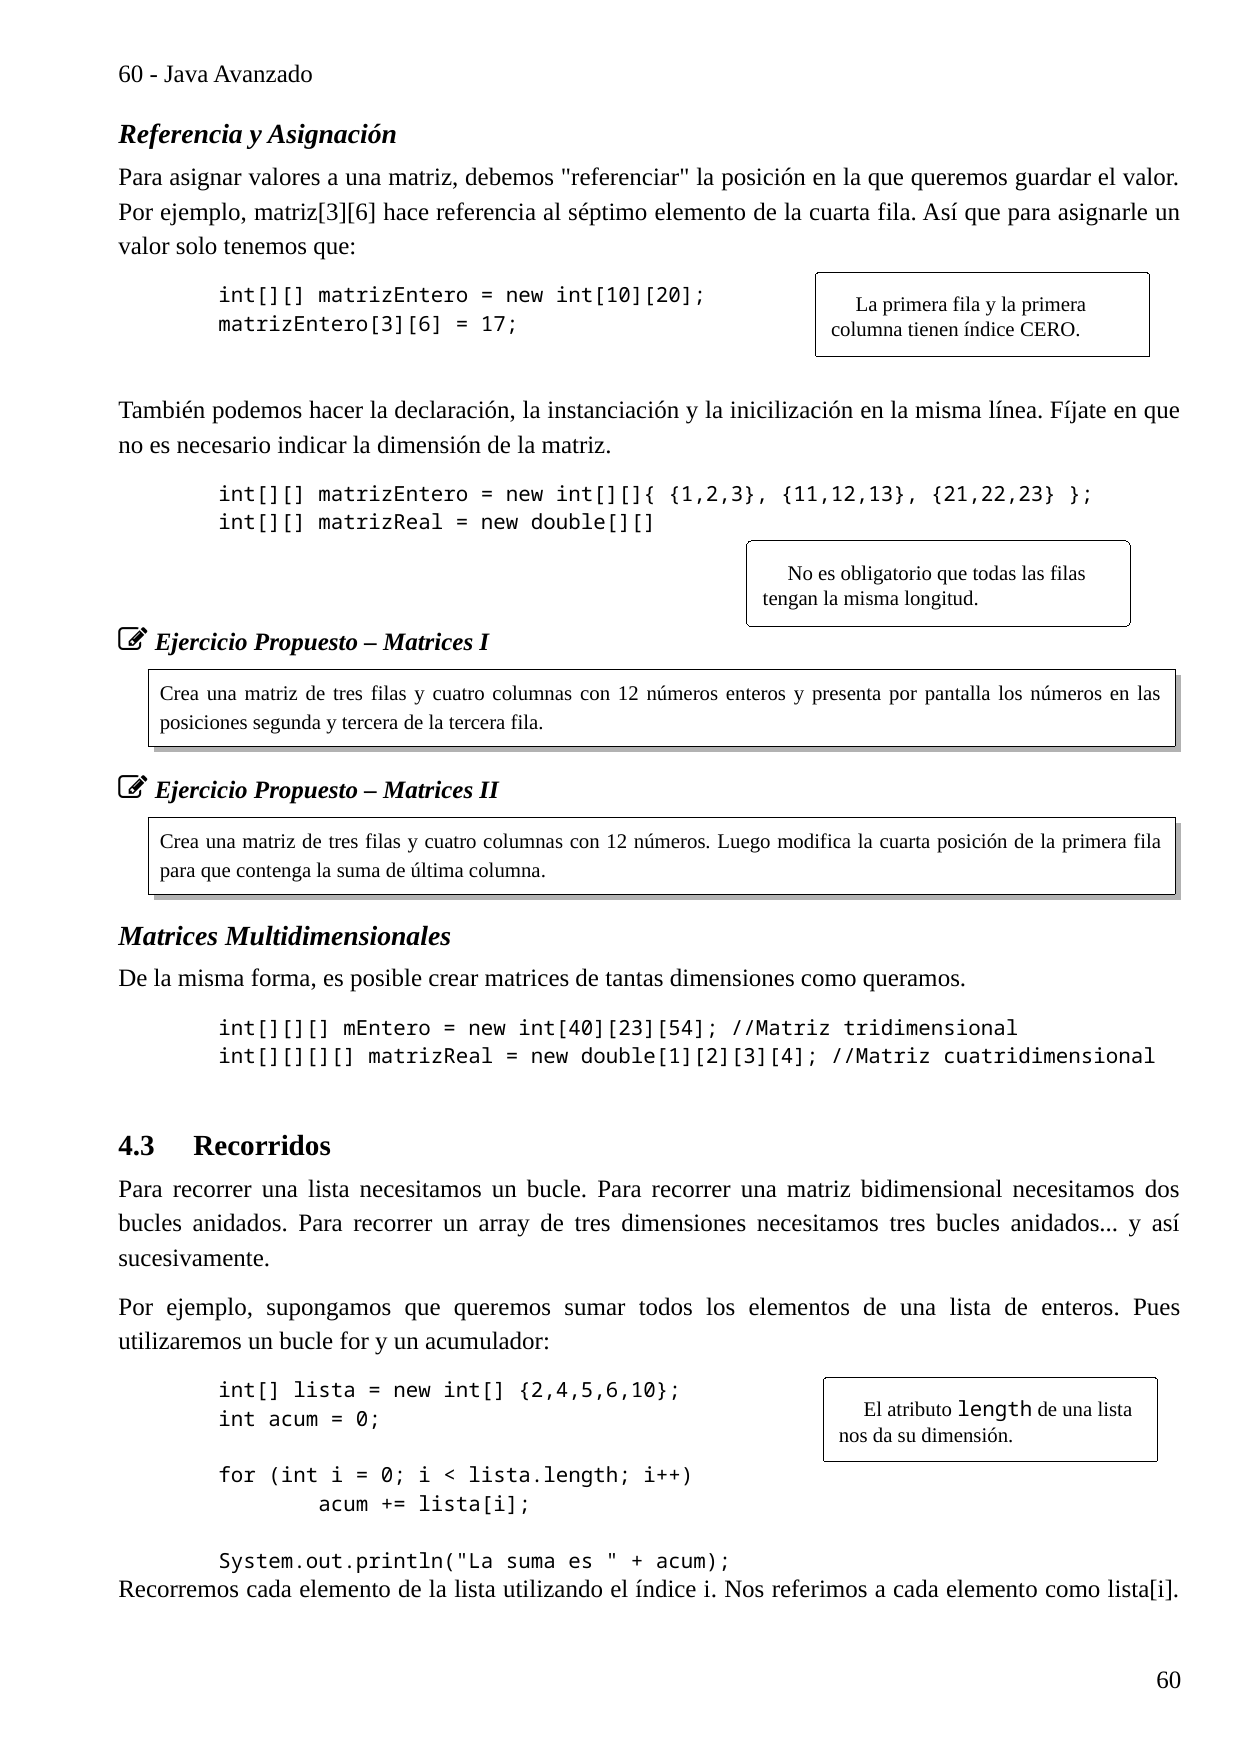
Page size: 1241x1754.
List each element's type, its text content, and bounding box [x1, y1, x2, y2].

text int[][] matrizEntero = new int[][]{ {1,2,3}, {11,12,13}, {21,22,23} }; [118, 479, 1181, 507]
text int[][][] mEntero = new int[40][23][54]; //Matriz tridimensional [118, 1013, 1181, 1041]
text int[][] matrizReal = new double[][]{ {1.1,1.2,1.3}, {2.1}, {3.1,3.2,3.3} }; [118, 507, 1181, 536]
text int acum = 0; [118, 1404, 823, 1432]
text matrizEntero[3][6] = 17; [1150, 309, 1181, 337]
text acum += lista[i]; [118, 1489, 1181, 1517]
text matrizEntero[3][6] = 17; [118, 309, 815, 337]
text int[][] matrizEntero = new int[10][20]; [816, 280, 1149, 309]
text Crea una matriz de tres filas y cuatro columnas con 12 números. Luego modifica la cuarta posición de la primera fila para que contenga la suma de última columna. [149, 818, 1175, 894]
text Crea una matriz de tres filas y cuatro columnas con 12 números enteros y presenta por pantalla los números en las posiciones segunda y tercera de la tercera fila. [149, 670, 1175, 746]
text Para recorrer una lista necesitamos un bucle. Para recorrer una matriz bidimensional necesitamos dos bucles anidados. Para recorrer un array de tres dimensiones necesitamos tres bucles anidados... y así sucesivamente. [118, 1174, 1181, 1271]
text int[] lista = new int[] {2,4,5,6,10}; [118, 1375, 1181, 1404]
text int[][][][] matrizReal = new double[1][2][3][4]; //Matriz cuatridimensional [118, 1041, 1181, 1069]
text De la misma forma, es posible crear matrices de tantas dimensiones como queramos. [118, 963, 1181, 992]
text Por ejemplo, supongamos que queremos sumar todos los elementos de una lista de enteros. Pues utilizaremos un bucle for y un acumulador: [118, 1292, 1181, 1355]
text Para asignar valores a una matriz, debemos "referenciar" la posición en la que queremos guardar el valor. Por ejemplo, matriz[3][6] hace referencia al séptimo elemento de la cuarta fila. Así que para asignarle un valor solo tenemos que: [118, 162, 1181, 260]
text matrizEntero[3][6] = 17; [816, 309, 1149, 337]
text  Ejercicio Propuesto – Matrices I [118, 623, 1181, 656]
text int acum = 0; [1158, 1404, 1181, 1432]
text  Ejercicio Propuesto – Matrices II [118, 771, 1181, 804]
text System.out.println("La suma es " + acum); [118, 1546, 1181, 1574]
text int[][] matrizEntero = new int[10][20]; [1150, 280, 1181, 309]
subtitle Referencia y Asignación [118, 118, 1181, 150]
text int acum = 0; [824, 1404, 1157, 1432]
text Recorremos cada elemento de la lista utilizando el índice i. Nos referimos a cada elemento como lista[i]. [118, 1574, 1181, 1603]
subtitle Recorridos [118, 1128, 1181, 1161]
text int[][] matrizEntero = new int[10][20]; [118, 280, 815, 309]
subtitle Matrices Multidimensionales [118, 919, 1181, 951]
text También podemos hacer la declaración, la instanciación y la inicilización en la misma línea. Fíjate en que no es necesario indicar la dimensión de la matriz. [118, 396, 1181, 459]
text for (int i = 0; i < lista.length; i++) [118, 1461, 1181, 1489]
